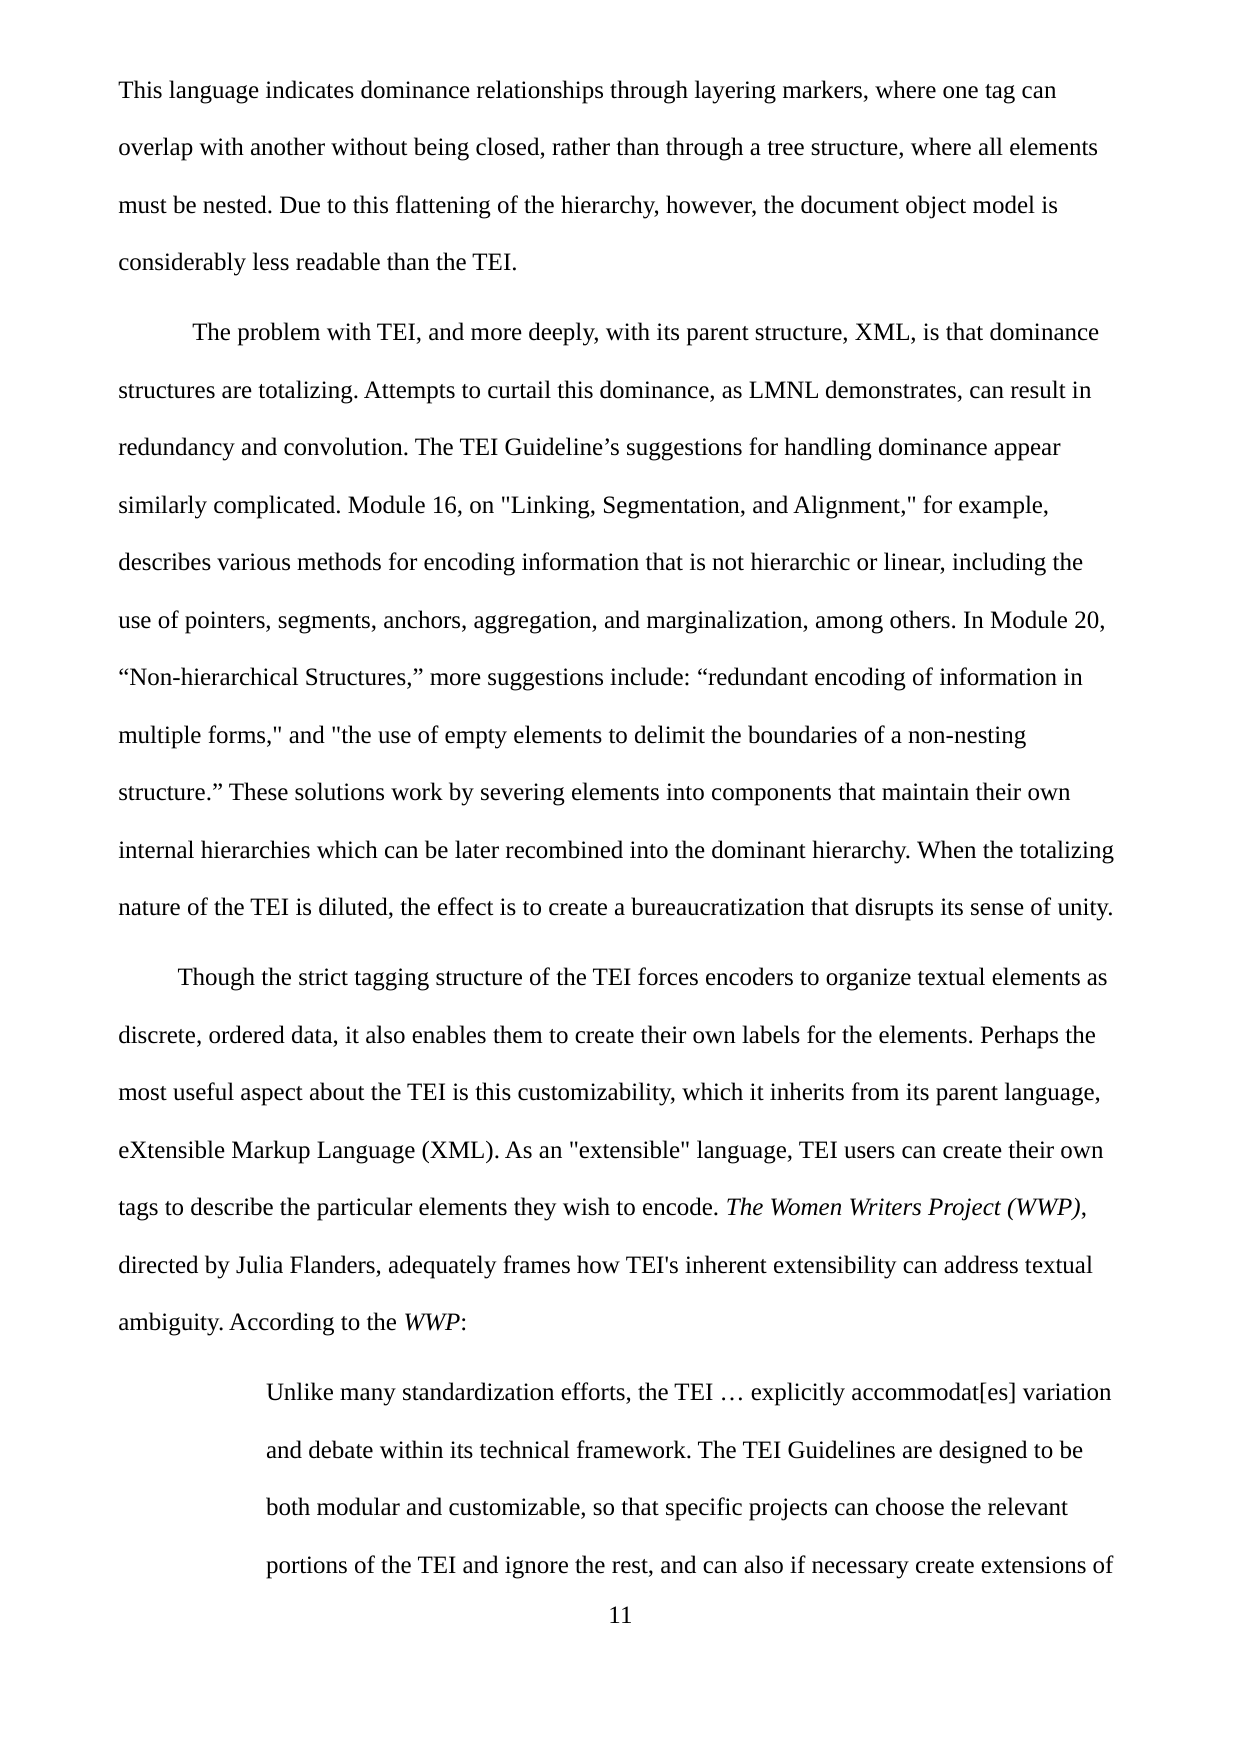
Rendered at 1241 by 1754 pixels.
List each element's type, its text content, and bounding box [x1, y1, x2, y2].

text Though the strict tagging structure of the TEI forces encoders to organize textual elements as discrete, ordered data, it also enables them to create their own labels for the elements. Perhaps the most useful aspect about the TEI is this customizability, which it inherits from its parent language, eXtensible Markup Language (XML). As an "extensible" language, TEI users can create their own tags to describe the particular elements they wish to encode. The Women Writers Project (WWP), directed by Julia Flanders, adequately frames how TEI's inherent extensibility can address textual ambiguity. According to the WWP: [118, 962, 1122, 1336]
text Unlike many standardization efforts, the TEI … explicitly accommodat[es] variation and debate within its technical framework. The TEI Guidelines are designed to be both modular and customizable, so that specific projects can choose the relevant portions of the TEI and ignore the rest, and can also if necessary create extensions of [266, 1377, 1122, 1579]
text This language indicates dominance relationships through layering markers, where one tag can overlap with another without being closed, rather than through a tree structure, where all elements must be nested. Due to this flattening of the hierarchy, however, the document object model is considerably less readable than the TEI. [118, 75, 1122, 276]
text The problem with TEI, and more deeply, with its parent structure, XML, is that dominance structures are totalizing. Attempts to curtail this dominance, as LMNL demonstrates, can result in redundancy and convolution. The TEI Guideline’s suggestions for handling dominance appear similarly complicated. Module 16, on "Linking, Segmentation, and Alignment," for example, describes various methods for encoding information that is not hierarchic or linear, including the use of pointers, segments, anchors, aggregation, and marginalization, among others. In Module 20, “Non-hierarchical Structures,” more suggestions include: “redundant encoding of information in multiple forms," and "the use of empty elements to delimit the boundaries of a non-nesting structure.” These solutions work by severing elements into components that maintain their own internal hierarchies which can be later recombined into the dominant hierarchy. When the totalizing nature of the TEI is diluted, the effect is to create a bureaucratization that disrupts its sense of unity. [118, 317, 1122, 921]
